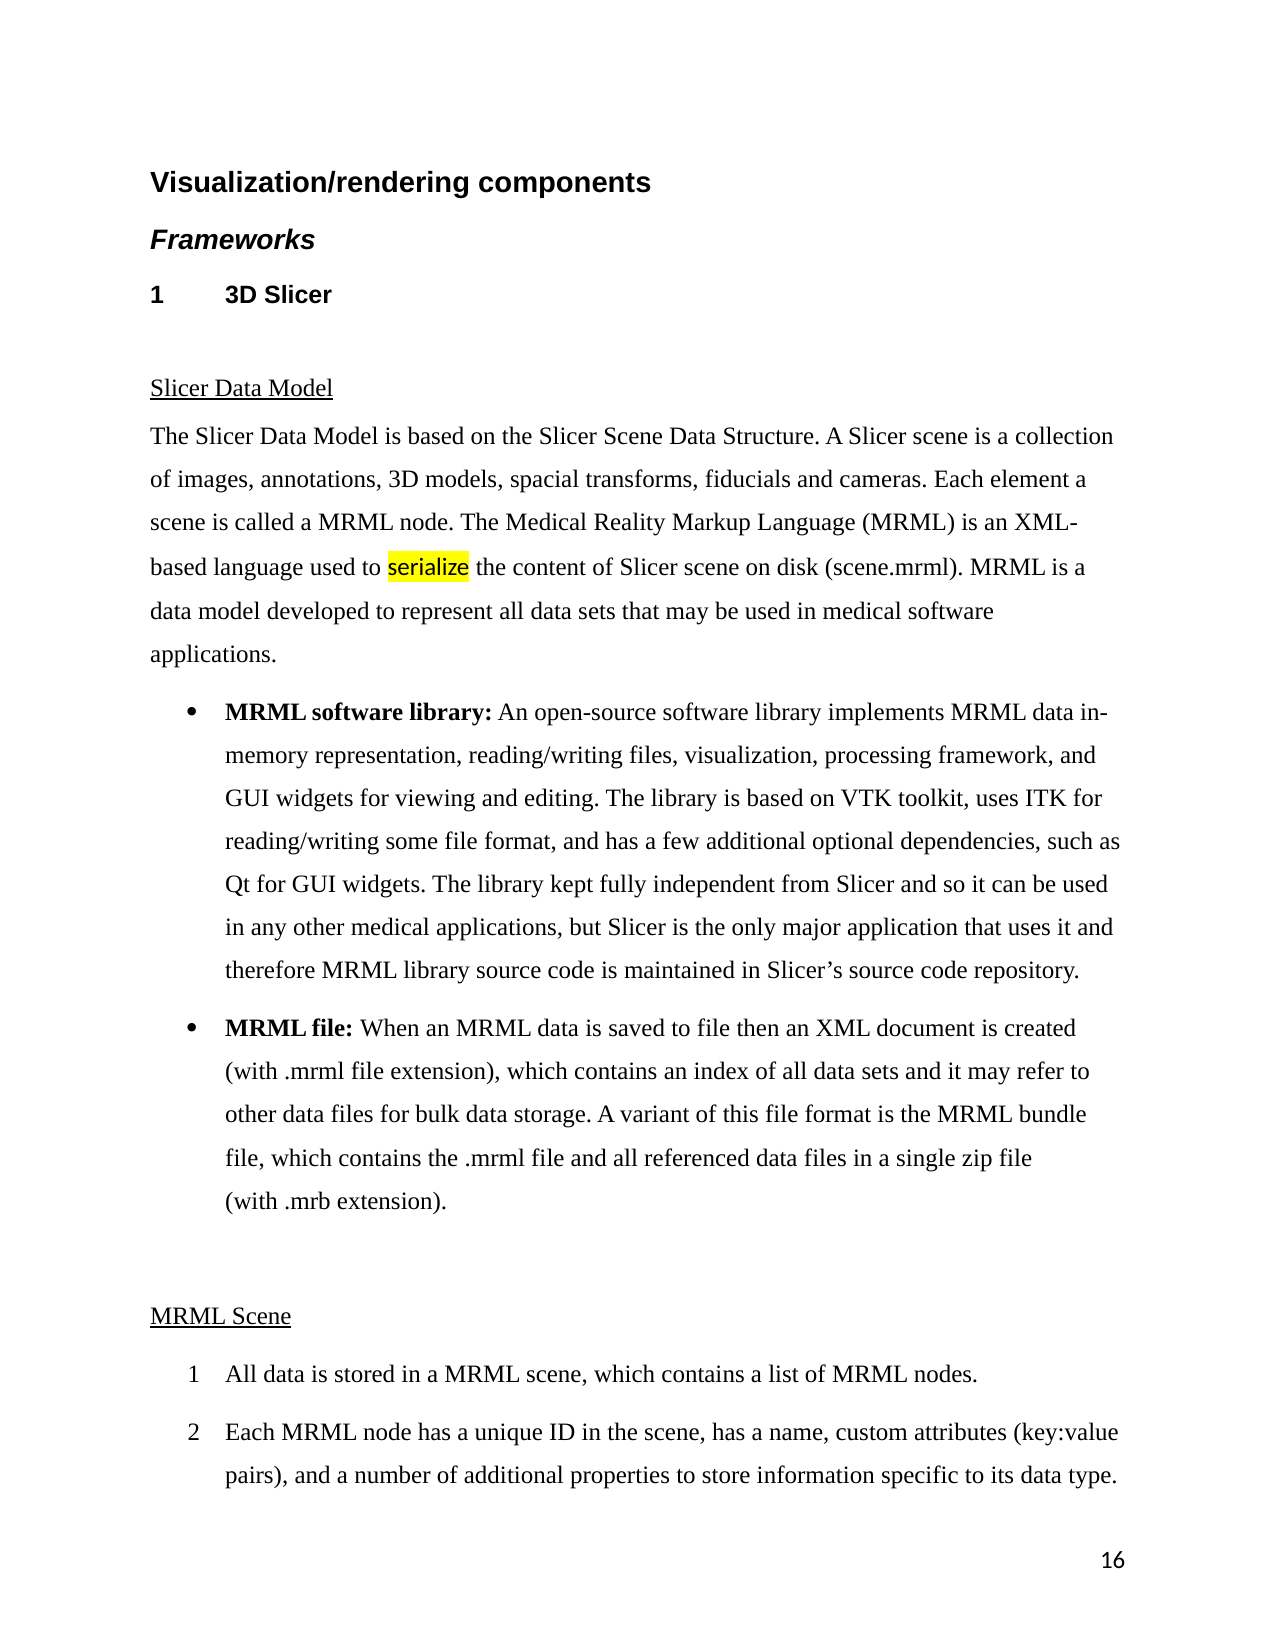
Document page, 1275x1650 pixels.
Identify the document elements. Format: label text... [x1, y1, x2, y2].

subtitle Frameworks [150, 223, 1125, 256]
list MRML software library: An open-source software library implements MRML data in-memory representation, reading/writing files, visualization, processing framework, and GUI widgets for viewing and editing. The library is based on VTK toolkit, uses ITK for reading/writing some file format, and has a few additional optional dependencies, such as Qt for GUI widgets. The library kept fully independent from Slicer and so it can be used in any other medical applications, but Slicer is the only major application that uses it and therefore MRML library source code is maintained in Slicer’s source code repository. [187, 697, 1125, 984]
list Each MRML node has a unique ID in the scene, has a name, custom attributes (key:value pairs), and a number of additional properties to store information specific to its data type. [187, 1417, 1125, 1488]
text Slicer Data Model [150, 373, 1125, 402]
list All data is stored in a MRML scene, which contains a list of MRML nodes. [187, 1359, 1125, 1388]
list MRML file: When an MRML data is saved to file then an XML document is created (with .mrml file extension), which contains an index of all data sets and it may refer to other data files for bulk data storage. A variant of this file format is the MRML bundle file, which contains the .mrml file and all referenced data files in a single zip file (with .mrb extension). [187, 1013, 1125, 1214]
text MRML Scene [150, 1301, 1125, 1330]
text The Slicer Data Model is based on the Slicer Scene Data Structure. A Slicer scene is a collection of images, annotations, 3D models, spacial transforms, fiducials and cameras. Each element a scene is called a MRML node. The Medical Reality Markup Language (MRML) is an XML-based language used to serialize the content of Slicer scene on disk (scene.mrml). MRML is a data model developed to represent all data sets that may be used in medical software applications. [150, 421, 1125, 668]
subtitle 3D Slicer [150, 281, 1125, 309]
subtitle Visualization/rendering components [150, 164, 1125, 198]
